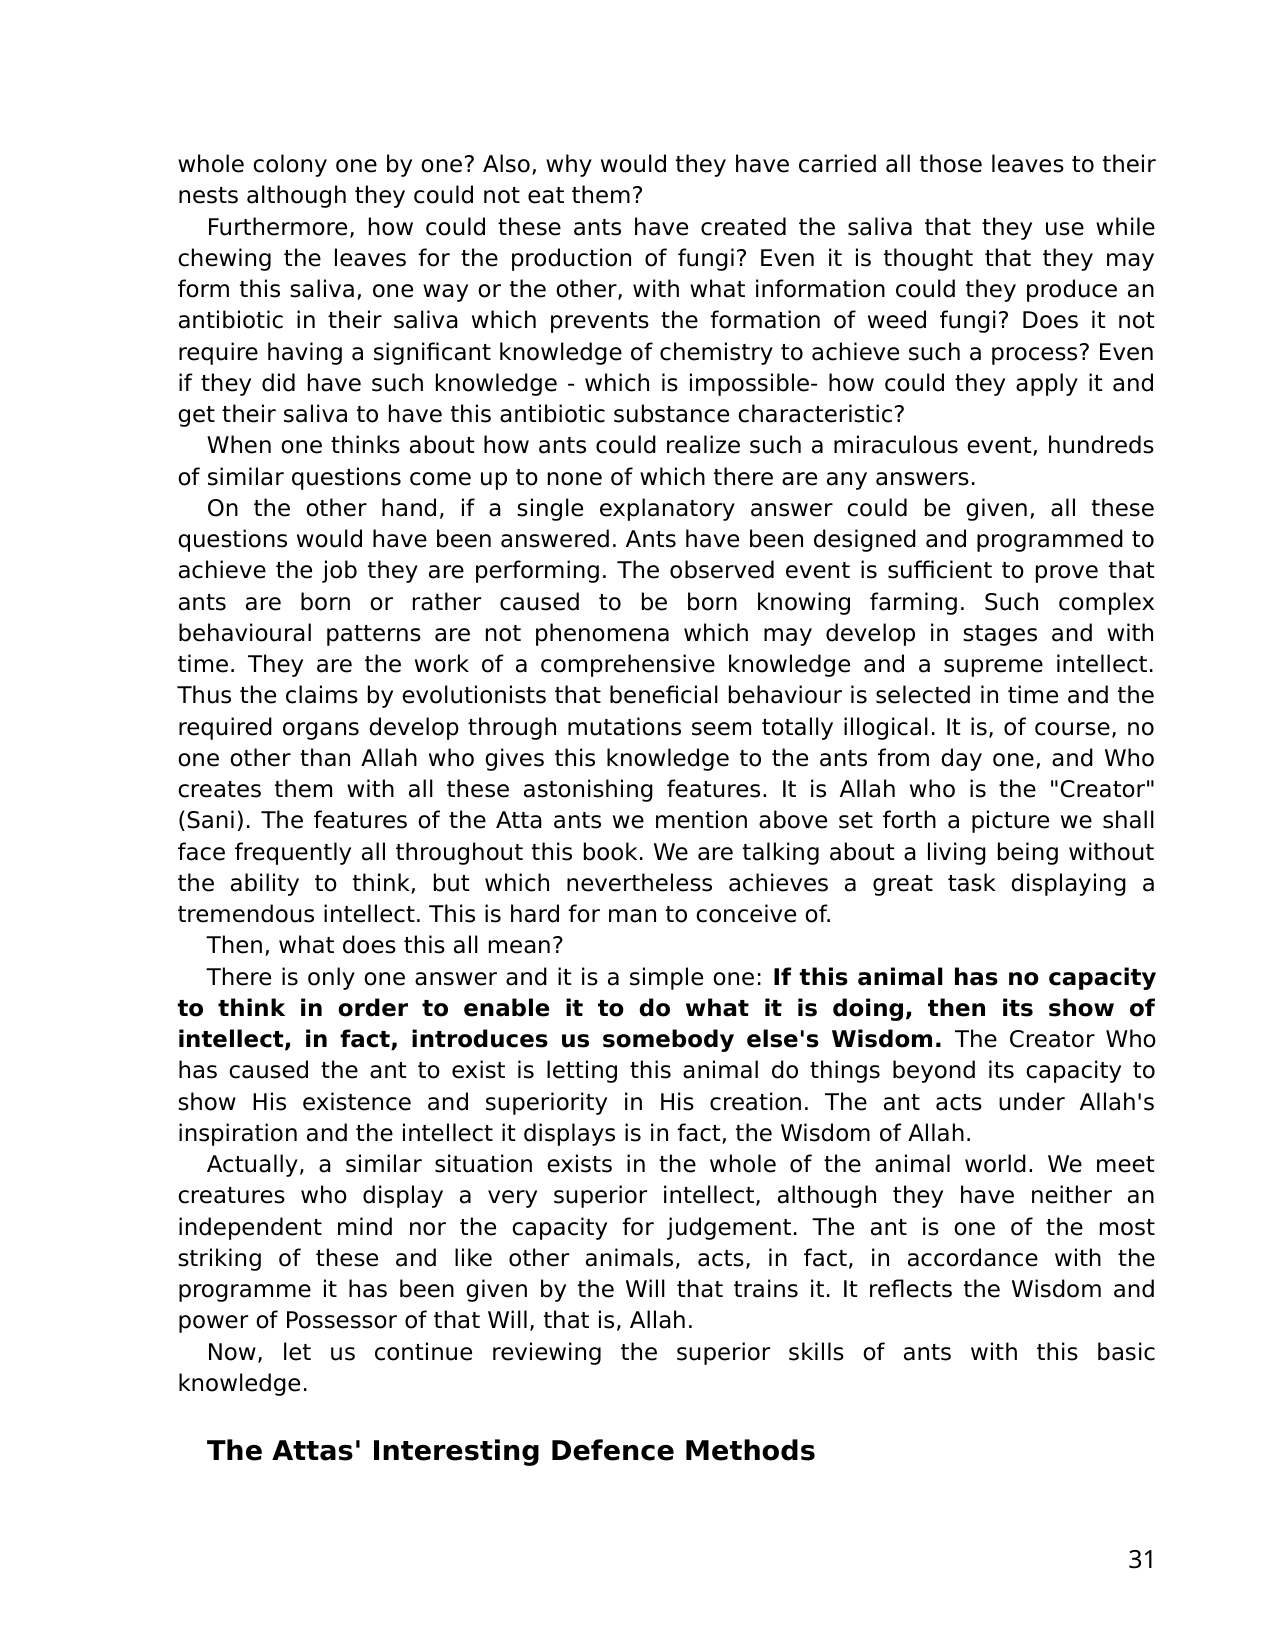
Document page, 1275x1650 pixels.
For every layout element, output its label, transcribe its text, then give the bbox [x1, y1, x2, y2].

text The Attas' Interesting Defence Methods [177, 1435, 1157, 1467]
text Now, let us continue reviewing the superior skills of ants with this basic knowledge. [177, 1335, 1157, 1398]
text Actually, a similar situation exists in the whole of the animal world. We meet creatures who display a very superior intellect, although they have neither an independent mind nor the capacity for judgement. The ant is one of the most striking of these and like other animals, acts, in fact, in accordance with the programme it has been given by the Will that trains it. It reflects the Wisdom and power of Possessor of that Will, that is, Allah. [177, 1148, 1157, 1335]
text whole colony one by one? Also, why would they have carried all those leaves to their nests although they could not eat them? [177, 148, 1157, 210]
text When one thinks about how ants could realize such a miraculous event, hundreds of similar questions come up to none of which there are any answers. [177, 429, 1157, 491]
text Then, what does this all mean? [177, 929, 1157, 960]
text On the other hand, if a single explanatory answer could be given, all these questions would have been answered. Ants have been designed and programmed to achieve the job they are performing. The observed event is sufficient to prove that ants are born or rather caused to be born knowing farming. Such complex behavioural patterns are not phenomena which may develop in stages and with time. They are the work of a comprehensive knowledge and a supreme intellect. Thus the claims by evolutionists that beneficial behaviour is selected in time and the required organs develop through mutations seem totally illogical. It is, of course, no one other than Allah who gives this knowledge to the ants from day one, and Who creates them with all these astonishing features. It is Allah who is the "Creator" (Sani). The features of the Atta ants we mention above set forth a picture we shall face frequently all throughout this book. We are talking about a living being without the ability to think, but which nevertheless achieves a great task displaying a tremendous intellect. This is hard for man to conceive of. [177, 491, 1157, 929]
text Furthermore, how could these ants have created the saliva that they use while chewing the leaves for the production of fungi? Even it is thought that they may form this saliva, one way or the other, with what information could they produce an antibiotic in their saliva which prevents the formation of weed fungi? Does it not require having a significant knowledge of chemistry to achieve such a process? Even if they did have such knowledge - which is impossible- how could they apply it and get their saliva to have this antibiotic substance characteristic? [177, 210, 1157, 429]
text There is only one answer and it is a simple one: If this animal has no capacity to think in order to enable it to do what it is doing, then its show of intellect, in fact, introduces us somebody else's Wisdom. The Creator Who has caused the ant to exist is letting this animal do things beyond its capacity to show His existence and superiority in His creation. The ant acts under Allah's inspiration and the intellect it displays is in fact, the Wisdom of Allah. [177, 960, 1157, 1148]
